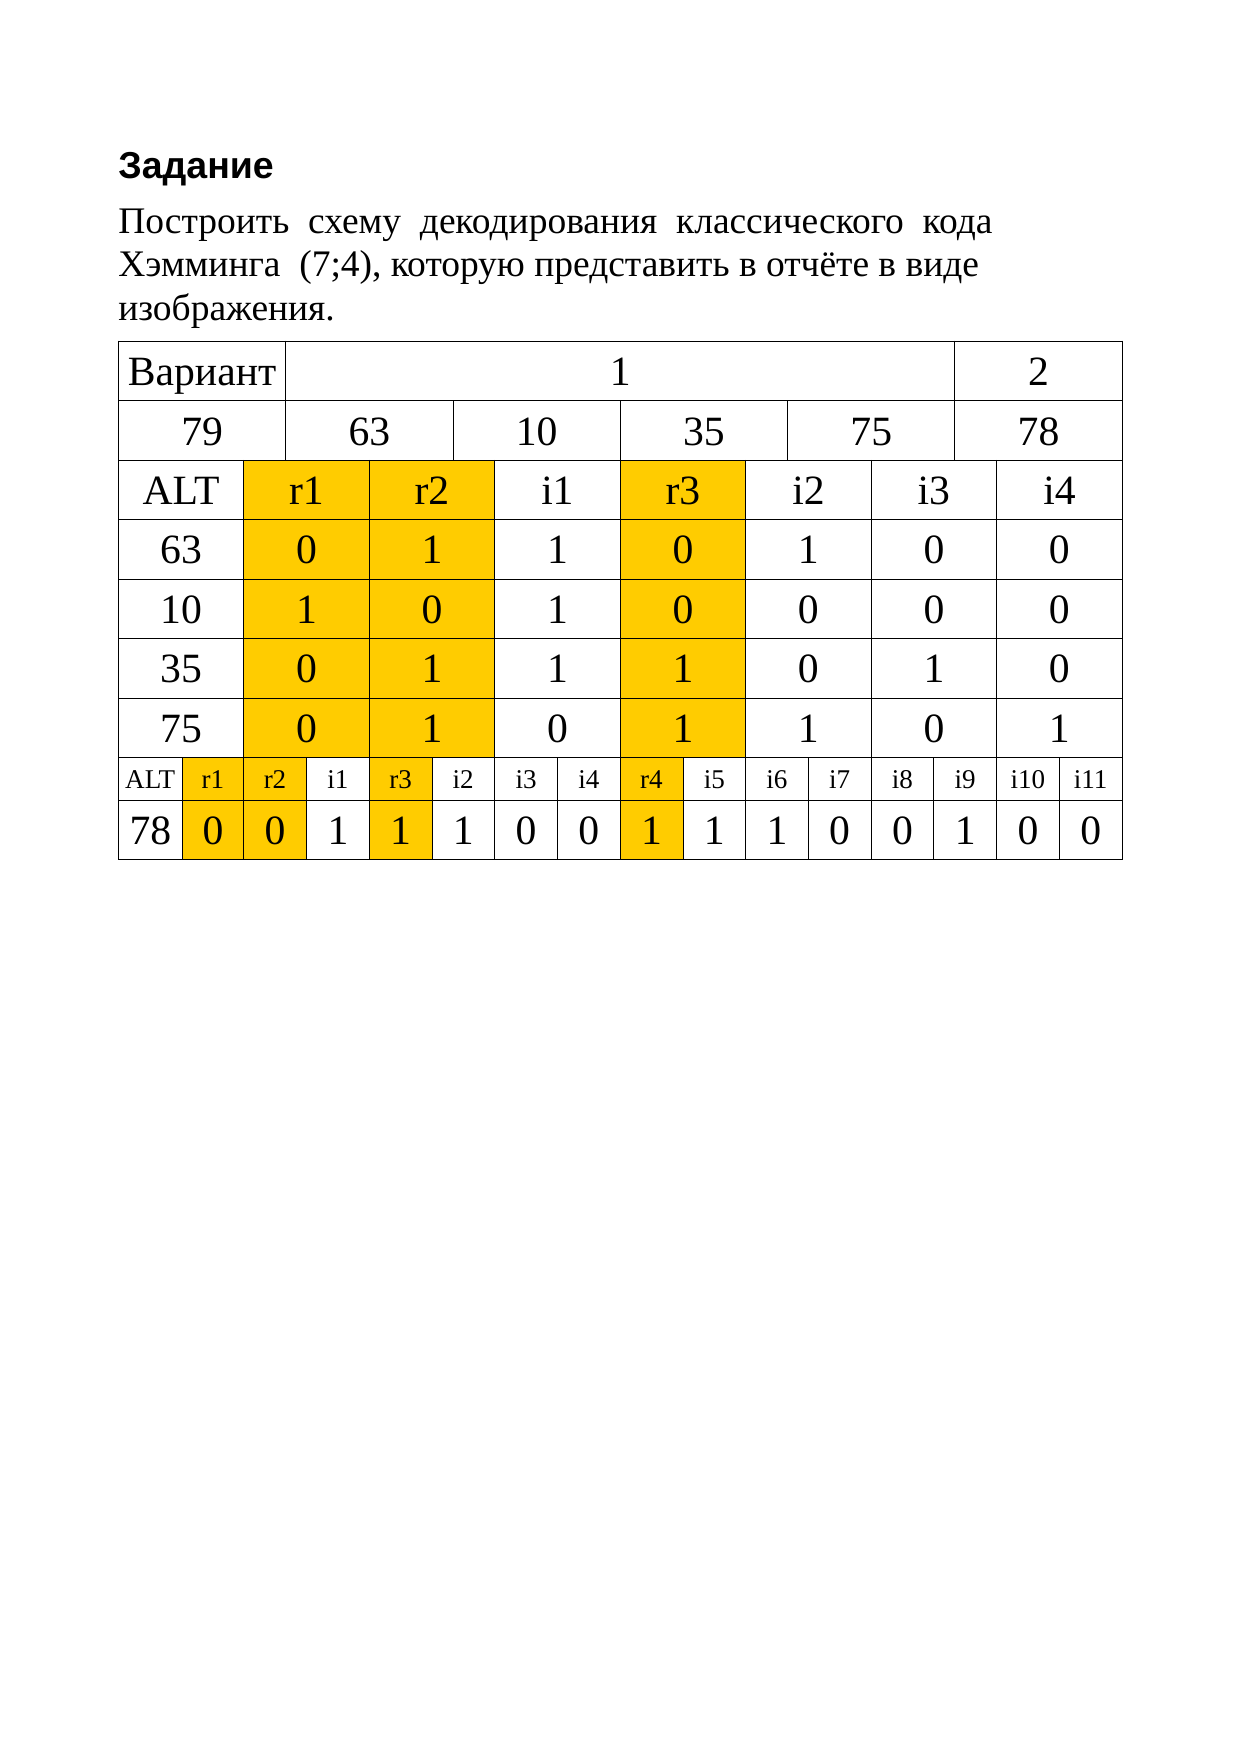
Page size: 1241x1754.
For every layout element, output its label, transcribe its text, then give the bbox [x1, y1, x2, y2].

table_cell 1 [746, 520, 871, 579]
table_cell 0 [746, 580, 871, 638]
table_header i3 [495, 758, 557, 800]
table_cell 0 [872, 699, 996, 757]
table_header i8 [872, 758, 933, 800]
table_header r1 [183, 758, 243, 800]
table_header ALT [119, 758, 182, 800]
table_header 2 [955, 342, 1122, 400]
table_header i6 [746, 758, 808, 800]
table_cell 63 [286, 401, 453, 459]
table_header i4 [997, 461, 1122, 519]
table_cell 0 [997, 639, 1122, 698]
table_header i3 [872, 461, 996, 519]
table_cell 1 [370, 520, 494, 579]
table_header i1 [495, 461, 620, 519]
table_cell 1 [370, 801, 432, 859]
table_cell 0 [997, 801, 1059, 859]
table_cell 1 [746, 699, 871, 757]
table_cell 10 [454, 401, 620, 459]
table_cell 0 [872, 520, 996, 579]
table_cell 10 [119, 580, 243, 638]
table_cell 78 [119, 801, 182, 859]
table_cell 0 [872, 580, 996, 638]
table_cell 0 [1060, 801, 1122, 859]
table_cell 78 [955, 401, 1122, 459]
table_cell 0 [997, 580, 1122, 638]
table_header r2 [244, 758, 306, 800]
table_header i1 [307, 758, 369, 800]
table_header i4 [558, 758, 620, 800]
table_cell 0 [244, 520, 369, 579]
table_cell 1 [872, 639, 996, 698]
table_cell 0 [495, 801, 557, 859]
table_cell 0 [495, 699, 620, 757]
table_cell 79 [119, 401, 285, 459]
table_cell 1 [495, 580, 620, 638]
table_cell 35 [119, 639, 243, 698]
table_cell 1 [307, 801, 369, 859]
table_header i10 [997, 758, 1059, 800]
table_header i11 [1060, 758, 1122, 800]
table_header r4 [621, 758, 683, 800]
table_cell 1 [370, 699, 494, 757]
table_header ALT [119, 461, 243, 519]
table_header i2 [433, 758, 494, 800]
table_cell 1 [746, 801, 808, 859]
table_cell 35 [621, 401, 787, 459]
table_header r1 [244, 461, 369, 519]
table_cell 1 [934, 801, 996, 859]
table_cell 75 [119, 699, 243, 757]
table_cell 1 [370, 639, 494, 698]
table_cell 1 [621, 639, 745, 698]
table_cell 0 [809, 801, 871, 859]
table_cell 0 [244, 639, 369, 698]
table_cell 0 [370, 580, 494, 638]
table_header r2 [370, 461, 494, 519]
table_cell 1 [495, 520, 620, 579]
table_cell 0 [621, 580, 745, 638]
table_header i5 [684, 758, 745, 800]
table_cell 0 [621, 520, 745, 579]
table_cell 1 [495, 639, 620, 698]
table_header r3 [621, 461, 745, 519]
table_cell 0 [997, 520, 1122, 579]
table_header i9 [934, 758, 996, 800]
table_header 1 [286, 342, 954, 400]
table_cell 63 [119, 520, 243, 579]
table_cell 1 [244, 580, 369, 638]
text Построить схему декодирования классического кода Хэмминга (7;4), которую представить в отчёте в виде изображения. [118, 199, 1122, 328]
table_cell 1 [684, 801, 745, 859]
table_cell 0 [244, 699, 369, 757]
table_header Вариант [119, 342, 285, 400]
table_header i7 [809, 758, 871, 800]
table_cell 0 [872, 801, 933, 859]
table_cell 0 [244, 801, 306, 859]
table_cell 0 [558, 801, 620, 859]
table_header r3 [370, 758, 432, 800]
table_cell 1 [621, 801, 683, 859]
table_header i2 [746, 461, 871, 519]
table_cell 0 [746, 639, 871, 698]
table_cell 1 [433, 801, 494, 859]
subtitle Задание [118, 143, 1122, 186]
table_cell 0 [183, 801, 243, 859]
table_cell 75 [788, 401, 954, 459]
table_cell 1 [621, 699, 745, 757]
table_cell 1 [997, 699, 1122, 757]
